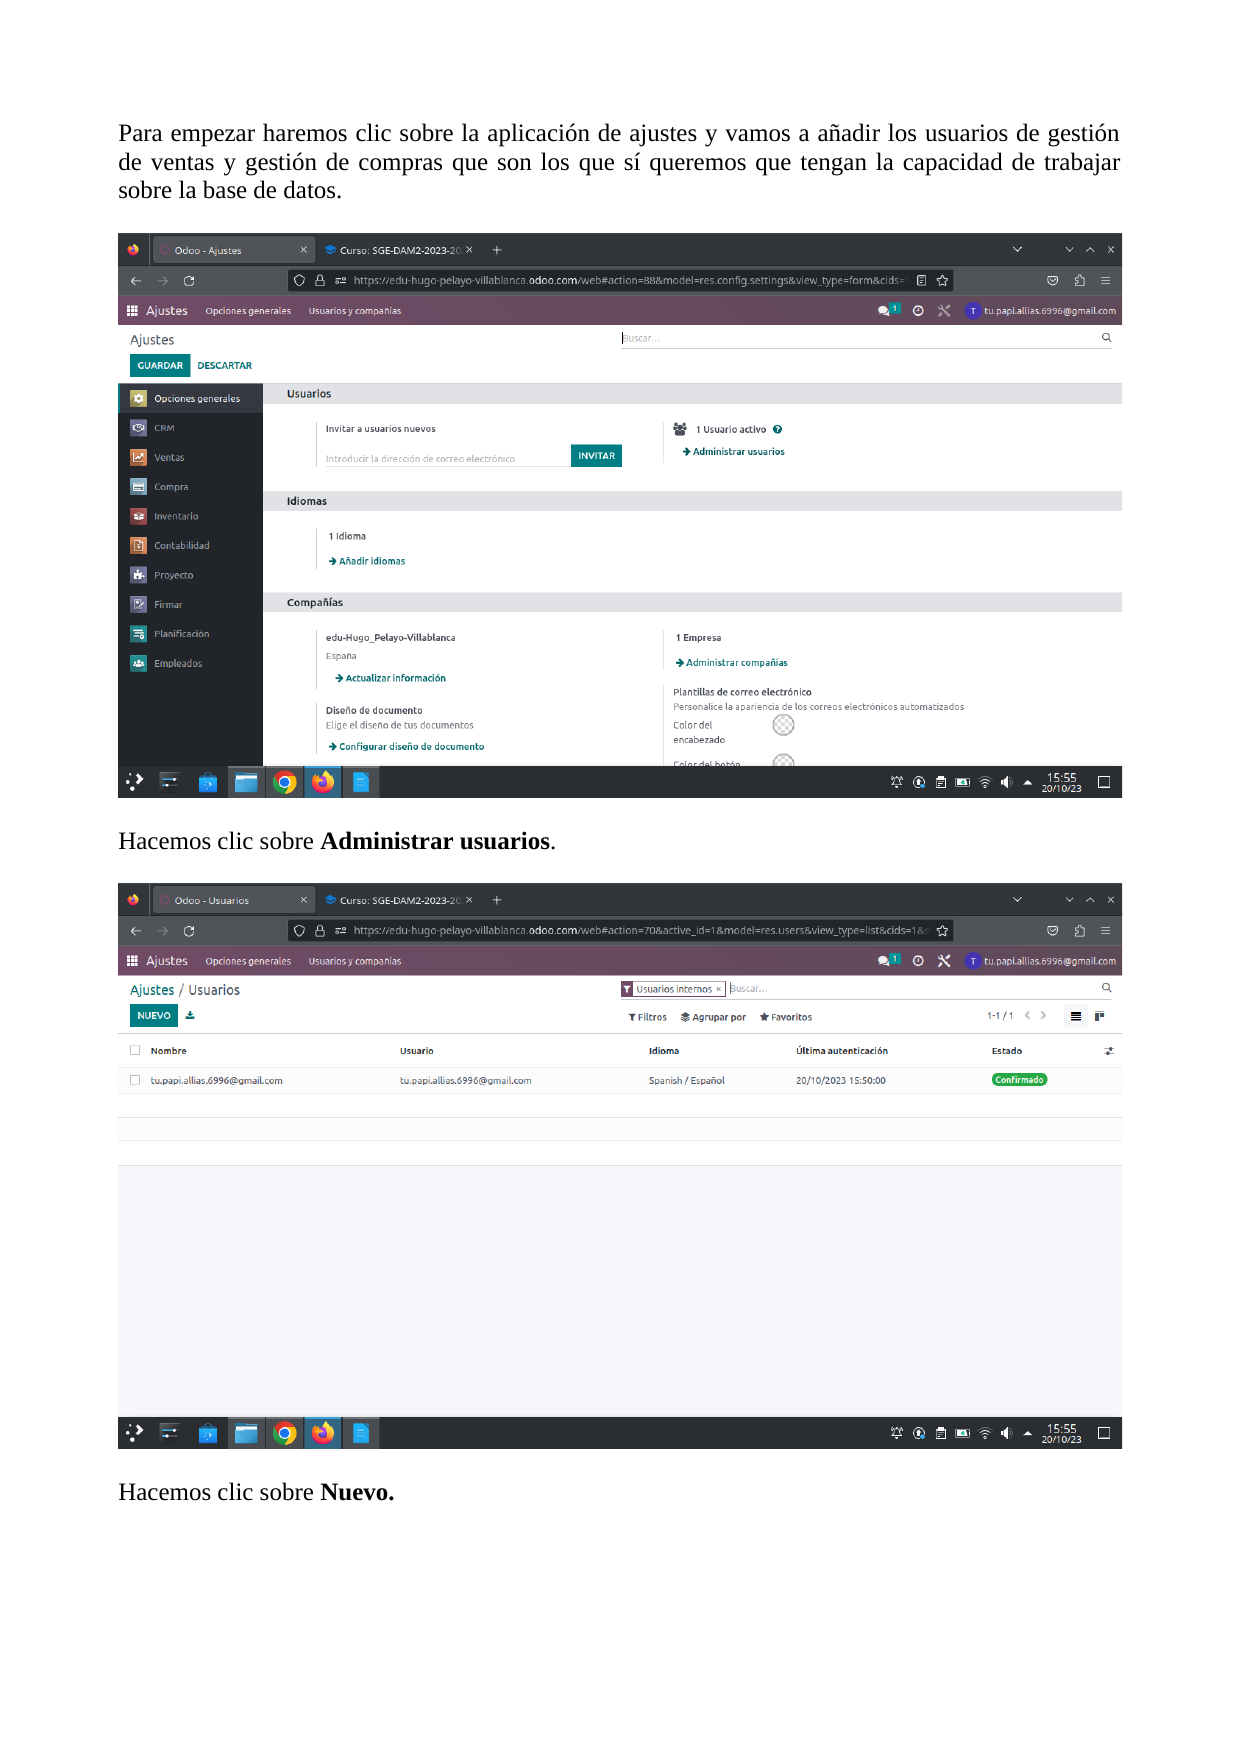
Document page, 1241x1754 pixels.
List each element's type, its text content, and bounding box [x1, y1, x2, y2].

picture [118, 883, 1123, 1449]
text Para empezar haremos clic sobre la aplicación de ajustes y vamos a añadir los usuarios de gestión de ventas y gestión de compras que son los que sí queremos que tengan la capacidad de trabajar sobre la base de datos. [118, 118, 1122, 204]
text Hacemos clic sobre Nuevo. [118, 1477, 1122, 1506]
picture [118, 233, 1123, 798]
text Hacemos clic sobre Administrar usuarios. [118, 826, 1122, 855]
